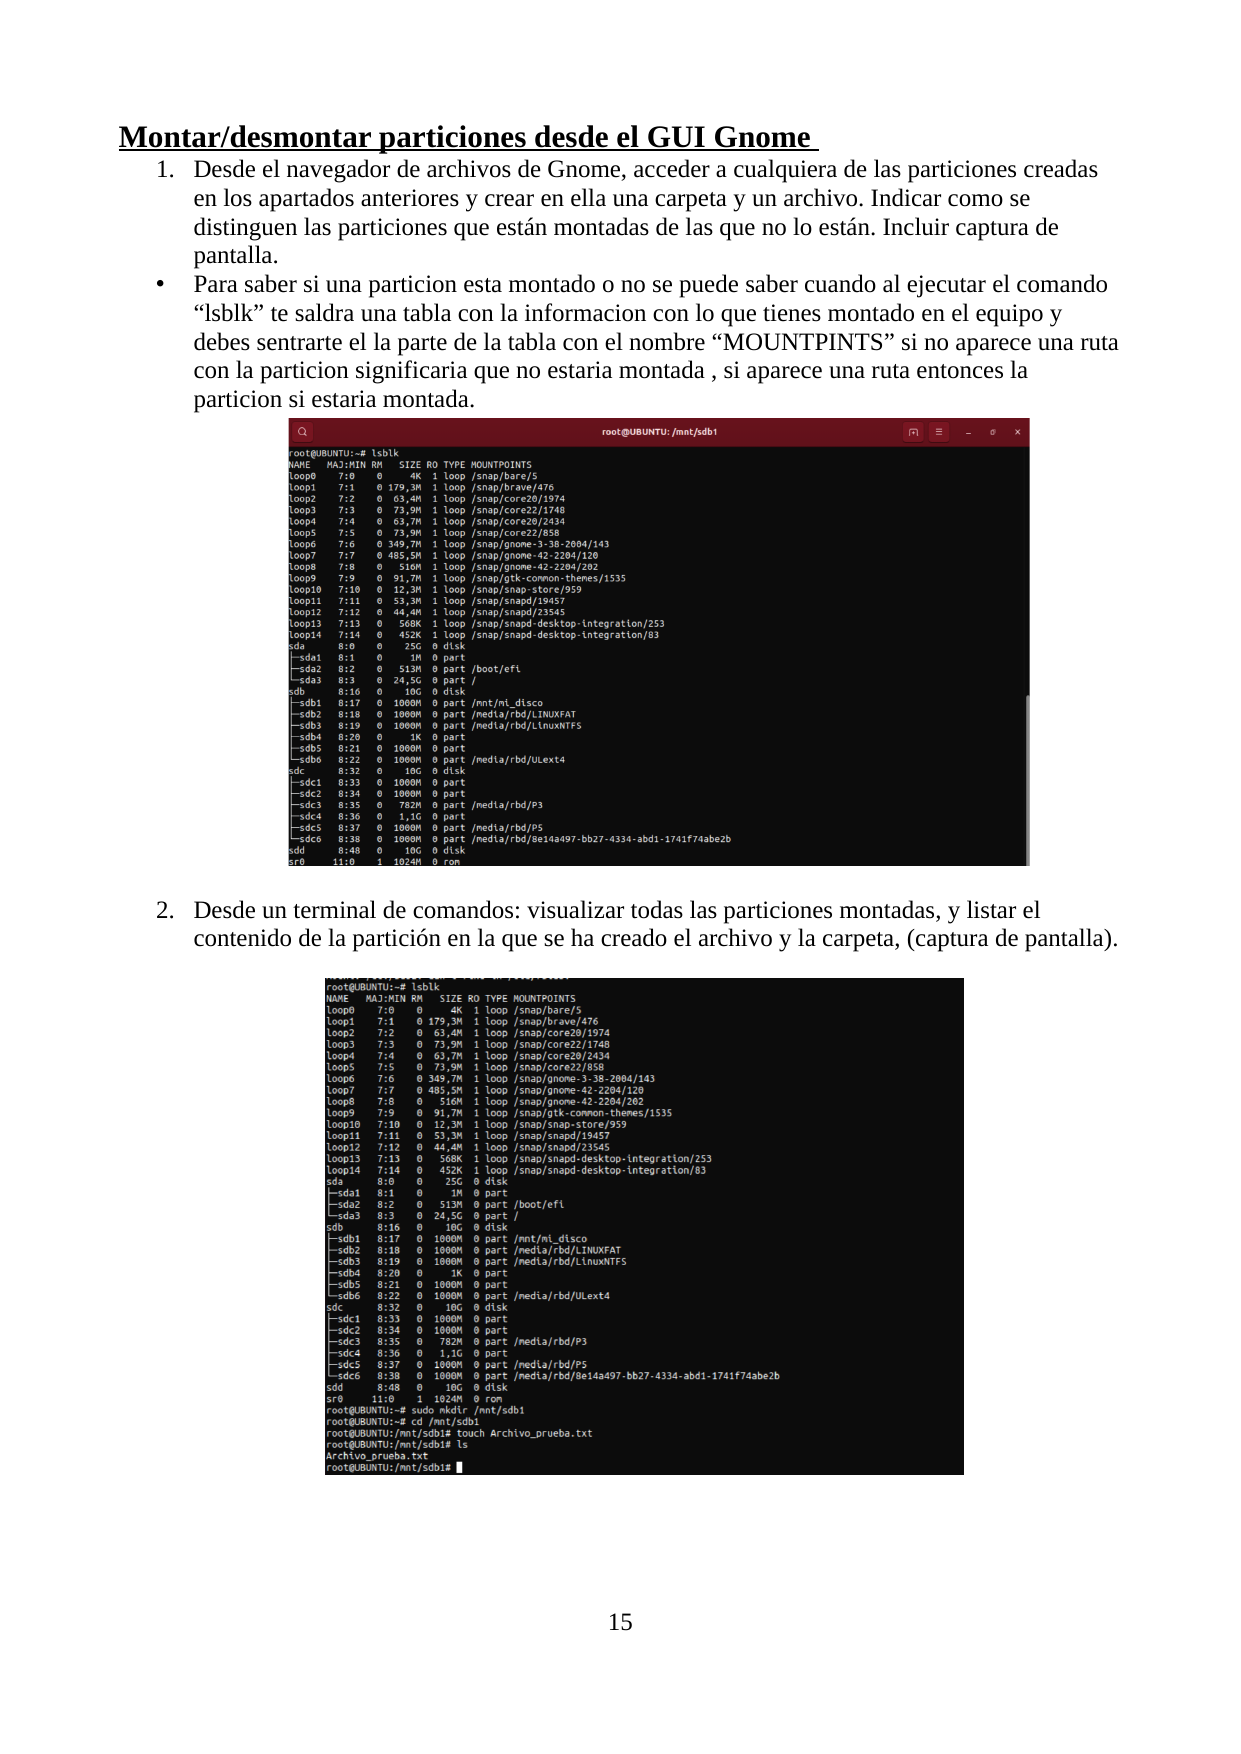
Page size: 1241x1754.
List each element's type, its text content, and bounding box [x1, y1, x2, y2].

list Desde un terminal de comandos: visualizar todas las particiones montadas, y listar el contenido de la partición en la que se ha creado el archivo y la carpeta, (captura de pantalla). [156, 895, 1122, 952]
text Montar/desmontar particiones desde el GUI Gnome [118, 118, 1122, 154]
picture [325, 978, 964, 1475]
picture [288, 418, 1030, 866]
list Para saber si una particion esta montado o no se puede saber cuando al ejecutar el comando “lsblk” te saldra una tabla con la informacion con lo que tienes montado en el equipo y debes sentrarte el la parte de la tabla con el nombre “MOUNTPINTS” si no aparece una ruta con la particion significaria que no estaria montada , si aparece una ruta entonces la particion si estaria montada. [156, 269, 1122, 413]
list Desde el navegador de archivos de Gnome, acceder a cualquiera de las particiones creadas en los apartados anteriores y crear en ella una carpeta y un archivo. Indicar como se distinguen las particiones que están montadas de las que no lo están. Incluir captura de pantalla. [156, 154, 1122, 269]
